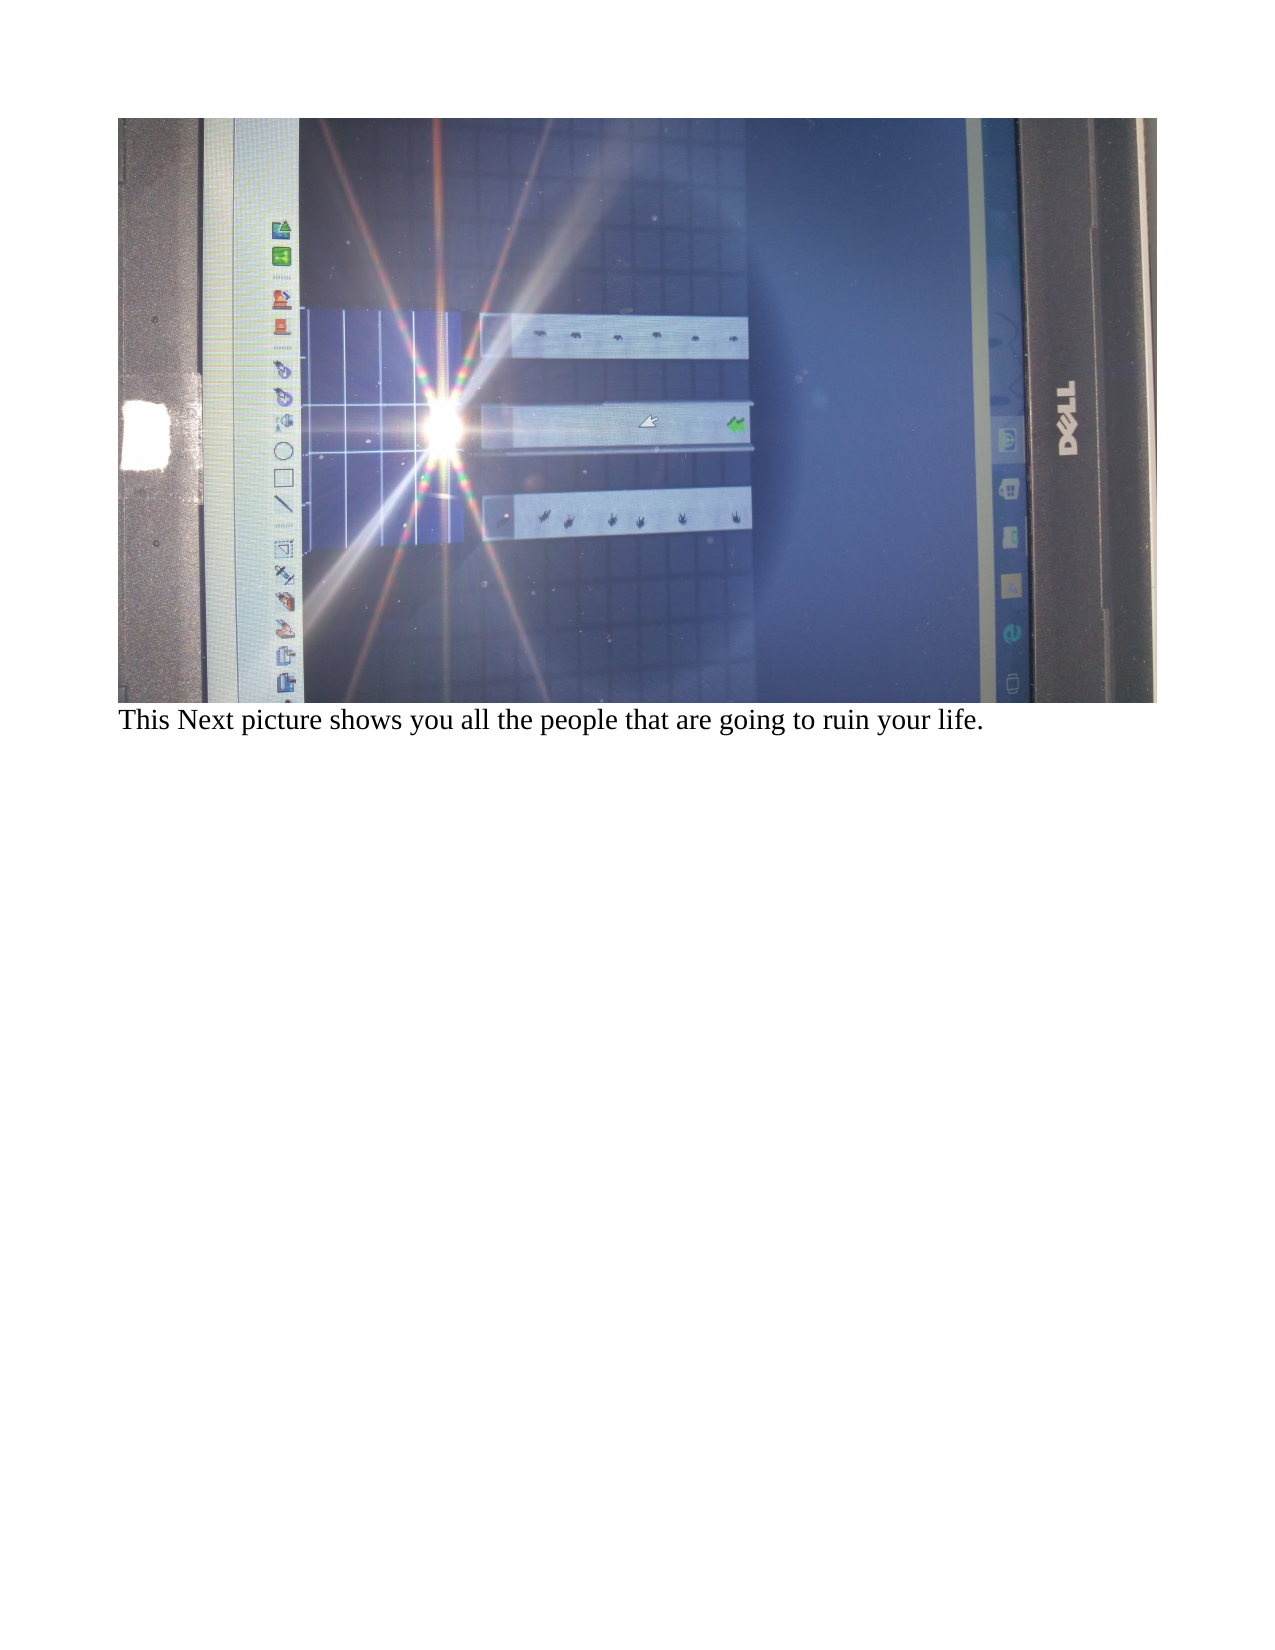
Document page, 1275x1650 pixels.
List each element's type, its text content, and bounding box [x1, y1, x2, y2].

text This Next picture shows you all the people that are going to ruin your life. [118, 703, 1157, 736]
picture [118, 118, 1157, 703]
